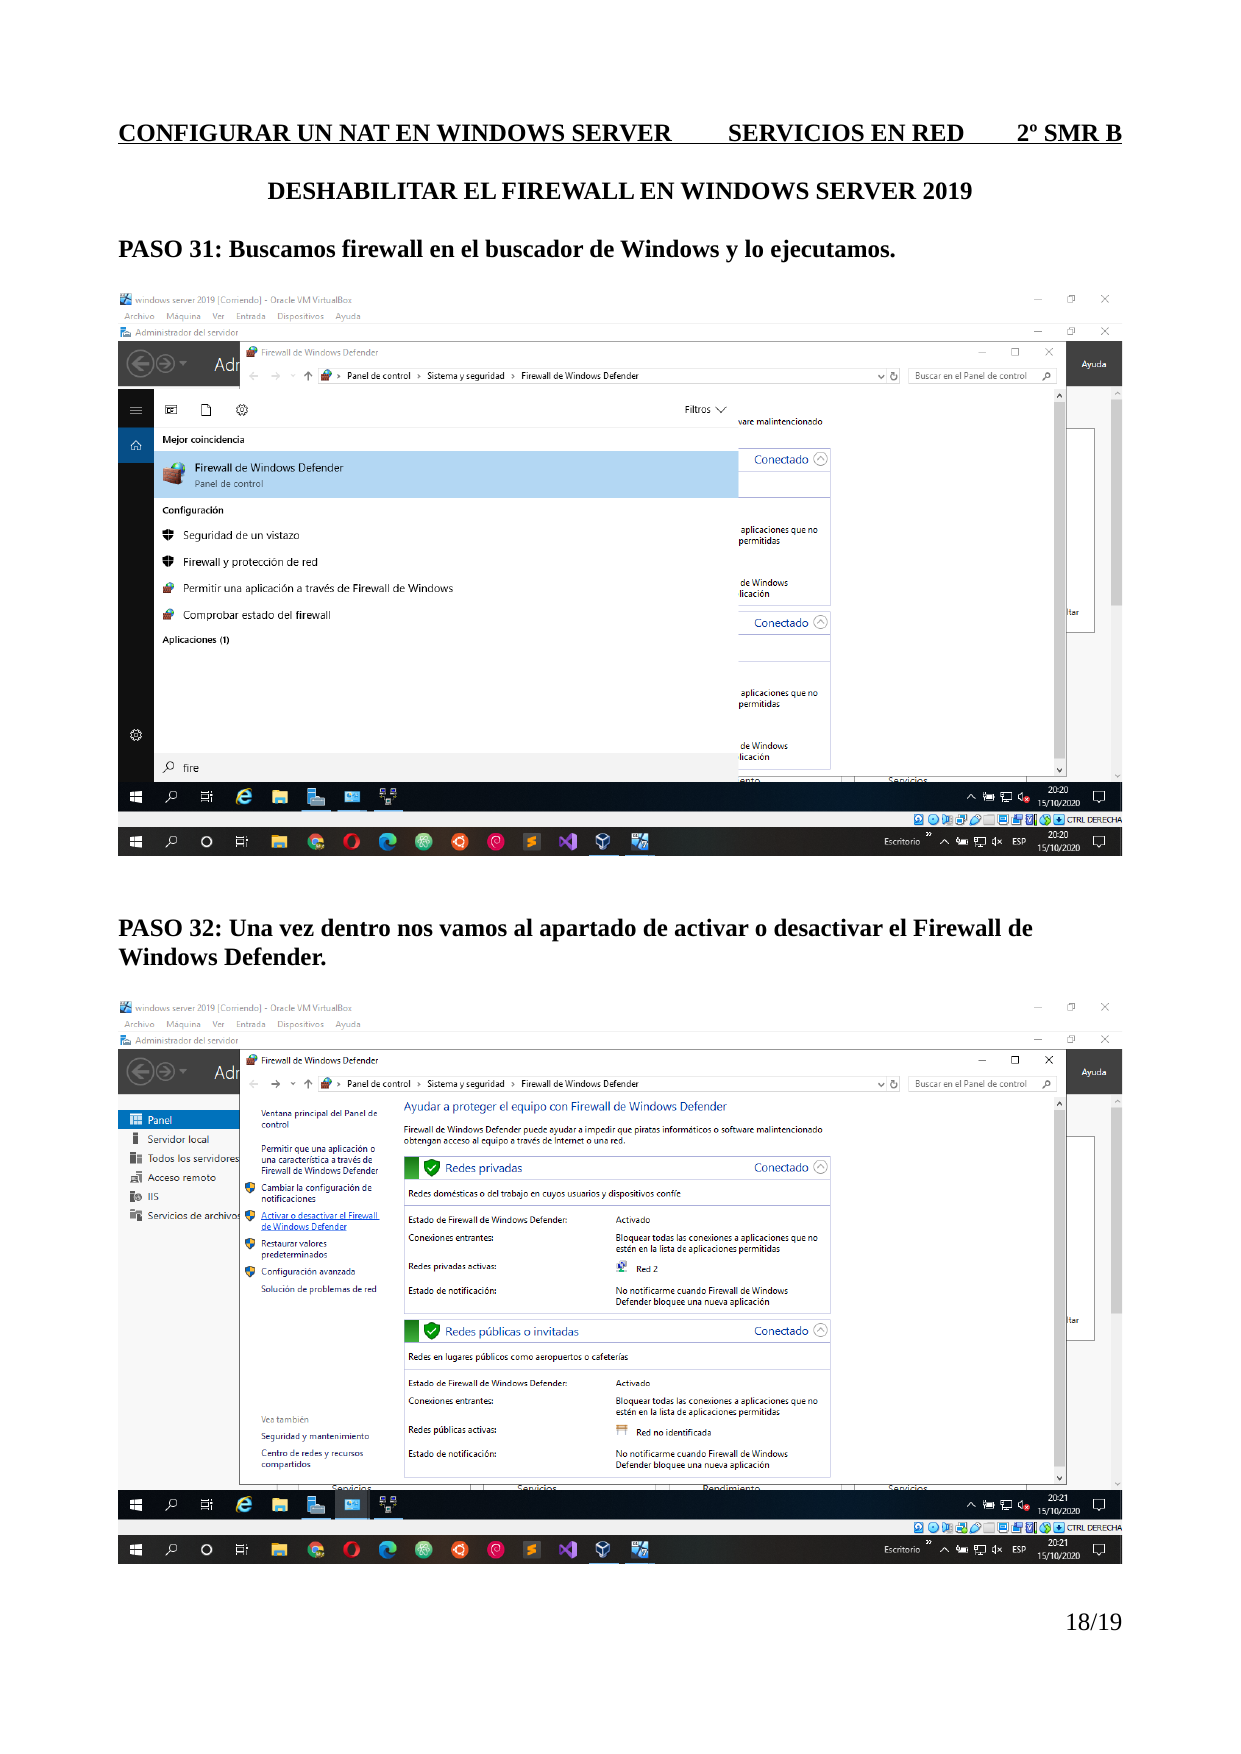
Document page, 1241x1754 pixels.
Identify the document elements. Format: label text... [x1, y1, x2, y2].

picture [118, 999, 1123, 1564]
text PASO 32: Una vez dentro nos vamos al apartado de activar o desactivar el Firewall de Windows Defender. [118, 913, 1122, 971]
text PASO 31: Buscamos firewall en el buscador de Windows y lo ejecutamos. [118, 234, 1122, 263]
picture [118, 291, 1123, 856]
text DESHABILITAR EL FIREWALL EN WINDOWS SERVER 2019 [118, 176, 1122, 205]
